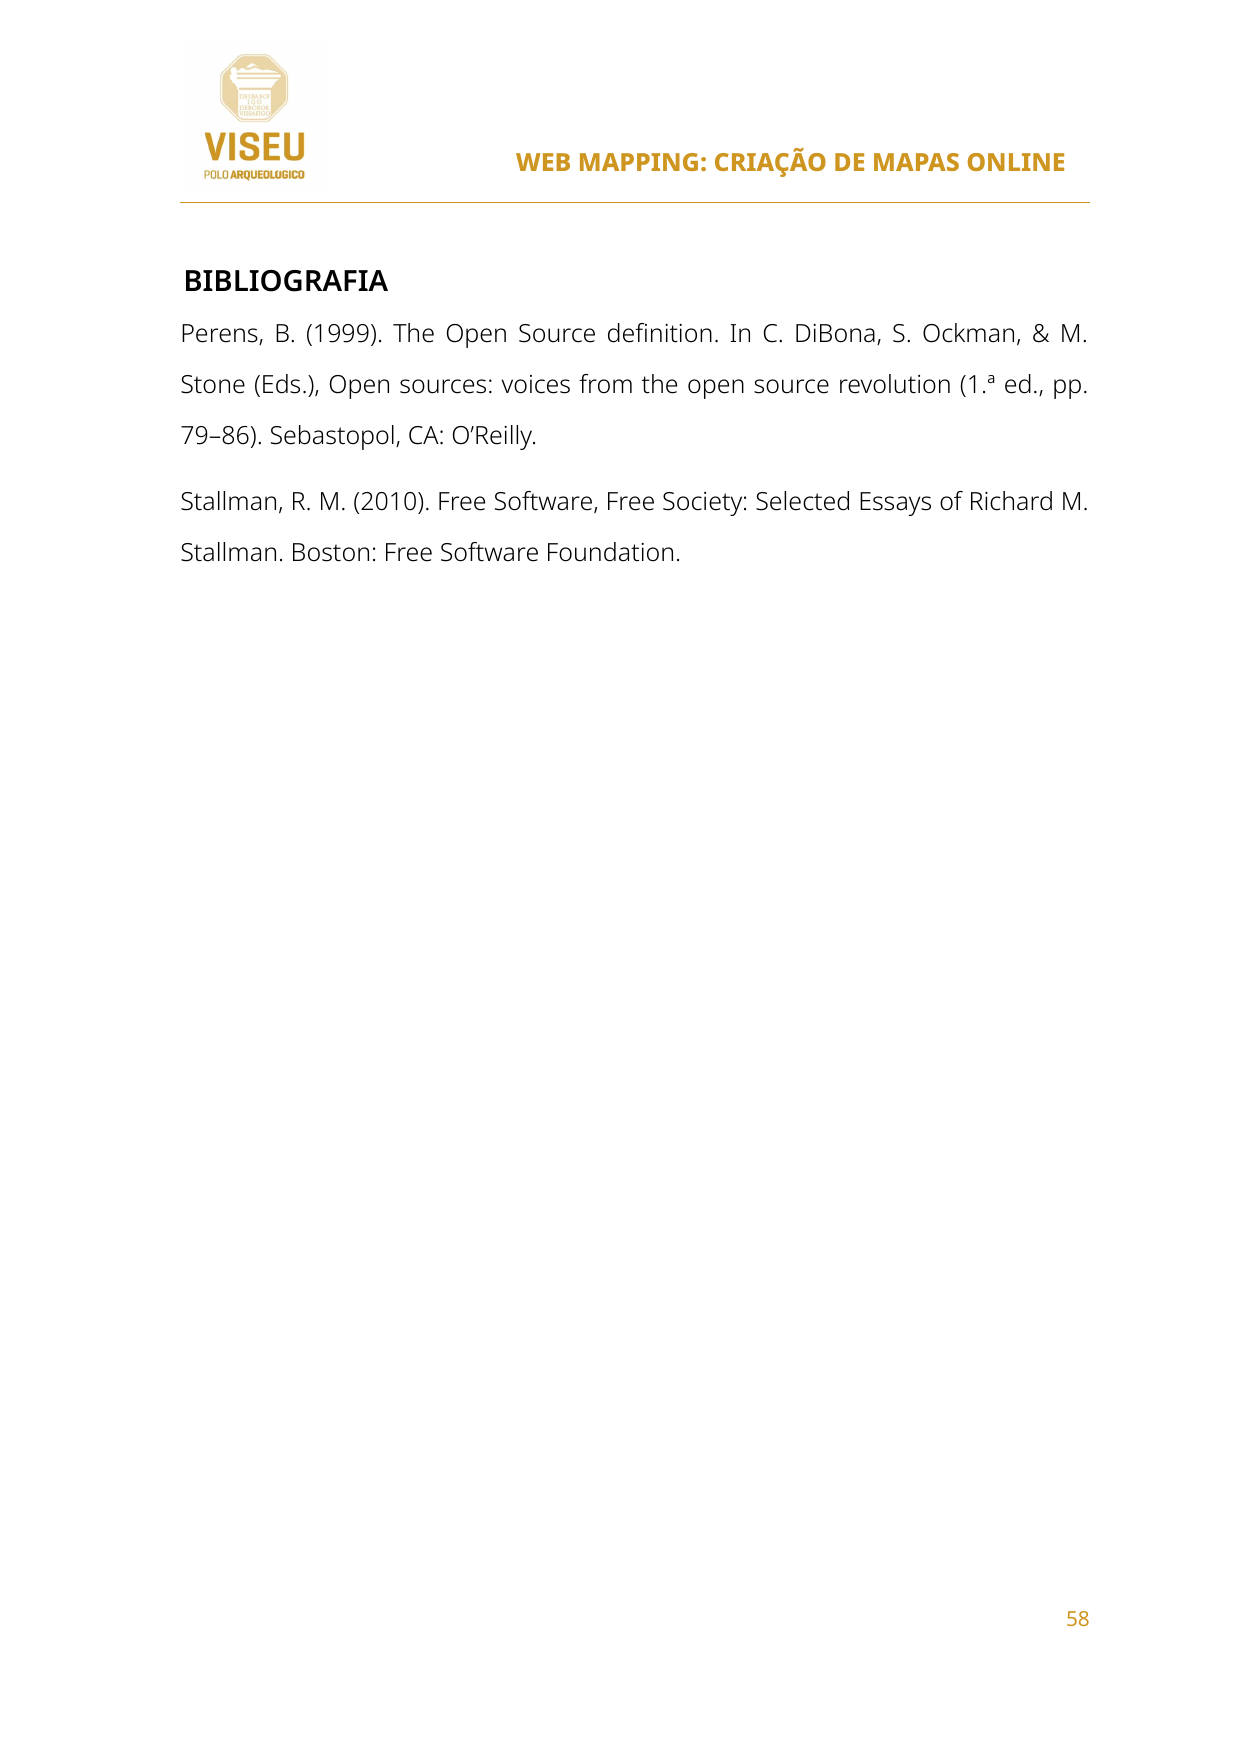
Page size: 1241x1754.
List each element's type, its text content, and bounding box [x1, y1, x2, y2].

subtitle Bibliografia [180, 257, 1090, 303]
text Stallman, R. M. (2010). Free Software, Free Society: Selected Essays of Richard M. Stallman. Boston: Free Software Foundation. [180, 483, 1090, 568]
text Perens, B. (1999). The Open Source definition. In C. DiBona, S. Ockman, & M. Stone (Eds.), Open sources: voices from the open source revolution (1.ª ed., pp. 79–86). Sebastopol, CA: O’Reilly. [180, 315, 1090, 452]
